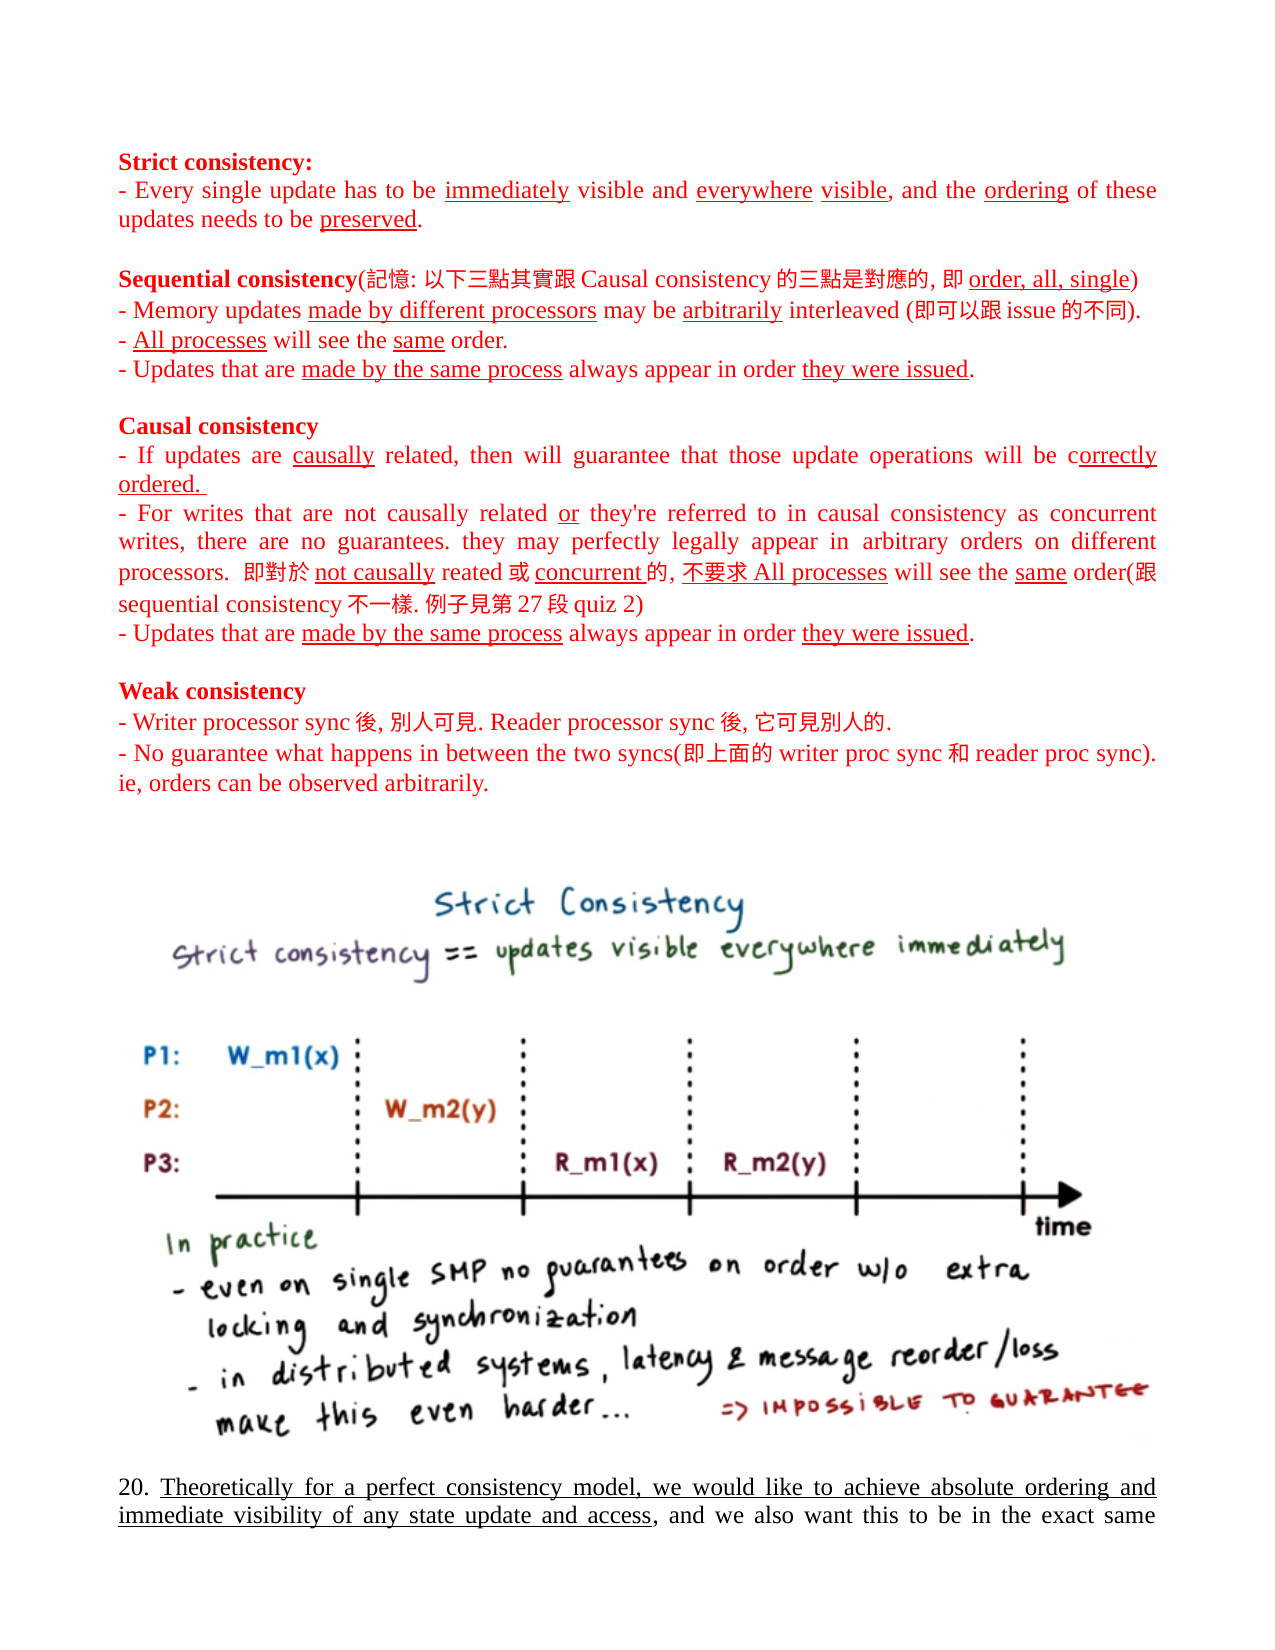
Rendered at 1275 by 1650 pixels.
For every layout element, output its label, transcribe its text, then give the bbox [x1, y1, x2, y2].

text - Updates that are made by the same process always appear in order they were issued. [118, 354, 1157, 383]
text - Writer processor sync後, 別人可見. Reader processor sync後, 它可見別人的. [118, 705, 1157, 736]
text - For writes that are not causally related or they're referred to in causal consistency as concurrent writes, there are no guarantees. they may perfectly legally appear in arbitrary orders on different processors. 即對於not causally reated或concurrent的, 不要求All processes will see the same order(跟sequential consistency不一樣. 例子見第27段quiz 2) [118, 498, 1157, 618]
picture [118, 883, 1157, 1444]
text Weak consistency [118, 676, 1157, 705]
text - Every single update has to be immediately visible and everywhere visible, and the ordering of these updates needs to be preserved. [118, 176, 1157, 233]
text Sequential consistency(記憶: 以下三點其實跟Causal consistency的三點是對應的, 即order, all, single) [118, 262, 1157, 293]
text Strict consistency: [118, 147, 1157, 176]
text Causal consistency [118, 411, 1157, 440]
text - All processes will see the same order. [118, 325, 1157, 354]
text - Memory updates made by different processors may be arbitrarily interleaved (即可以跟issue的不同). [118, 293, 1157, 325]
text 20. Theoretically for a perfect consistency model, we would like to achieve absolute ordering and immediate visibility of any state update and access, and we also want this to be in the exact same [118, 1472, 1157, 1529]
text - Updates that are made by the same process always appear in order they were issued. [118, 618, 1157, 647]
text - No guarantee what happens in between the two syncs(即上面的writer proc sync和reader proc sync). ie, orders can be observed arbitrarily. [118, 736, 1157, 797]
text - If updates are causally related, then will guarantee that those update operations will be correctly ordered. [118, 440, 1157, 498]
